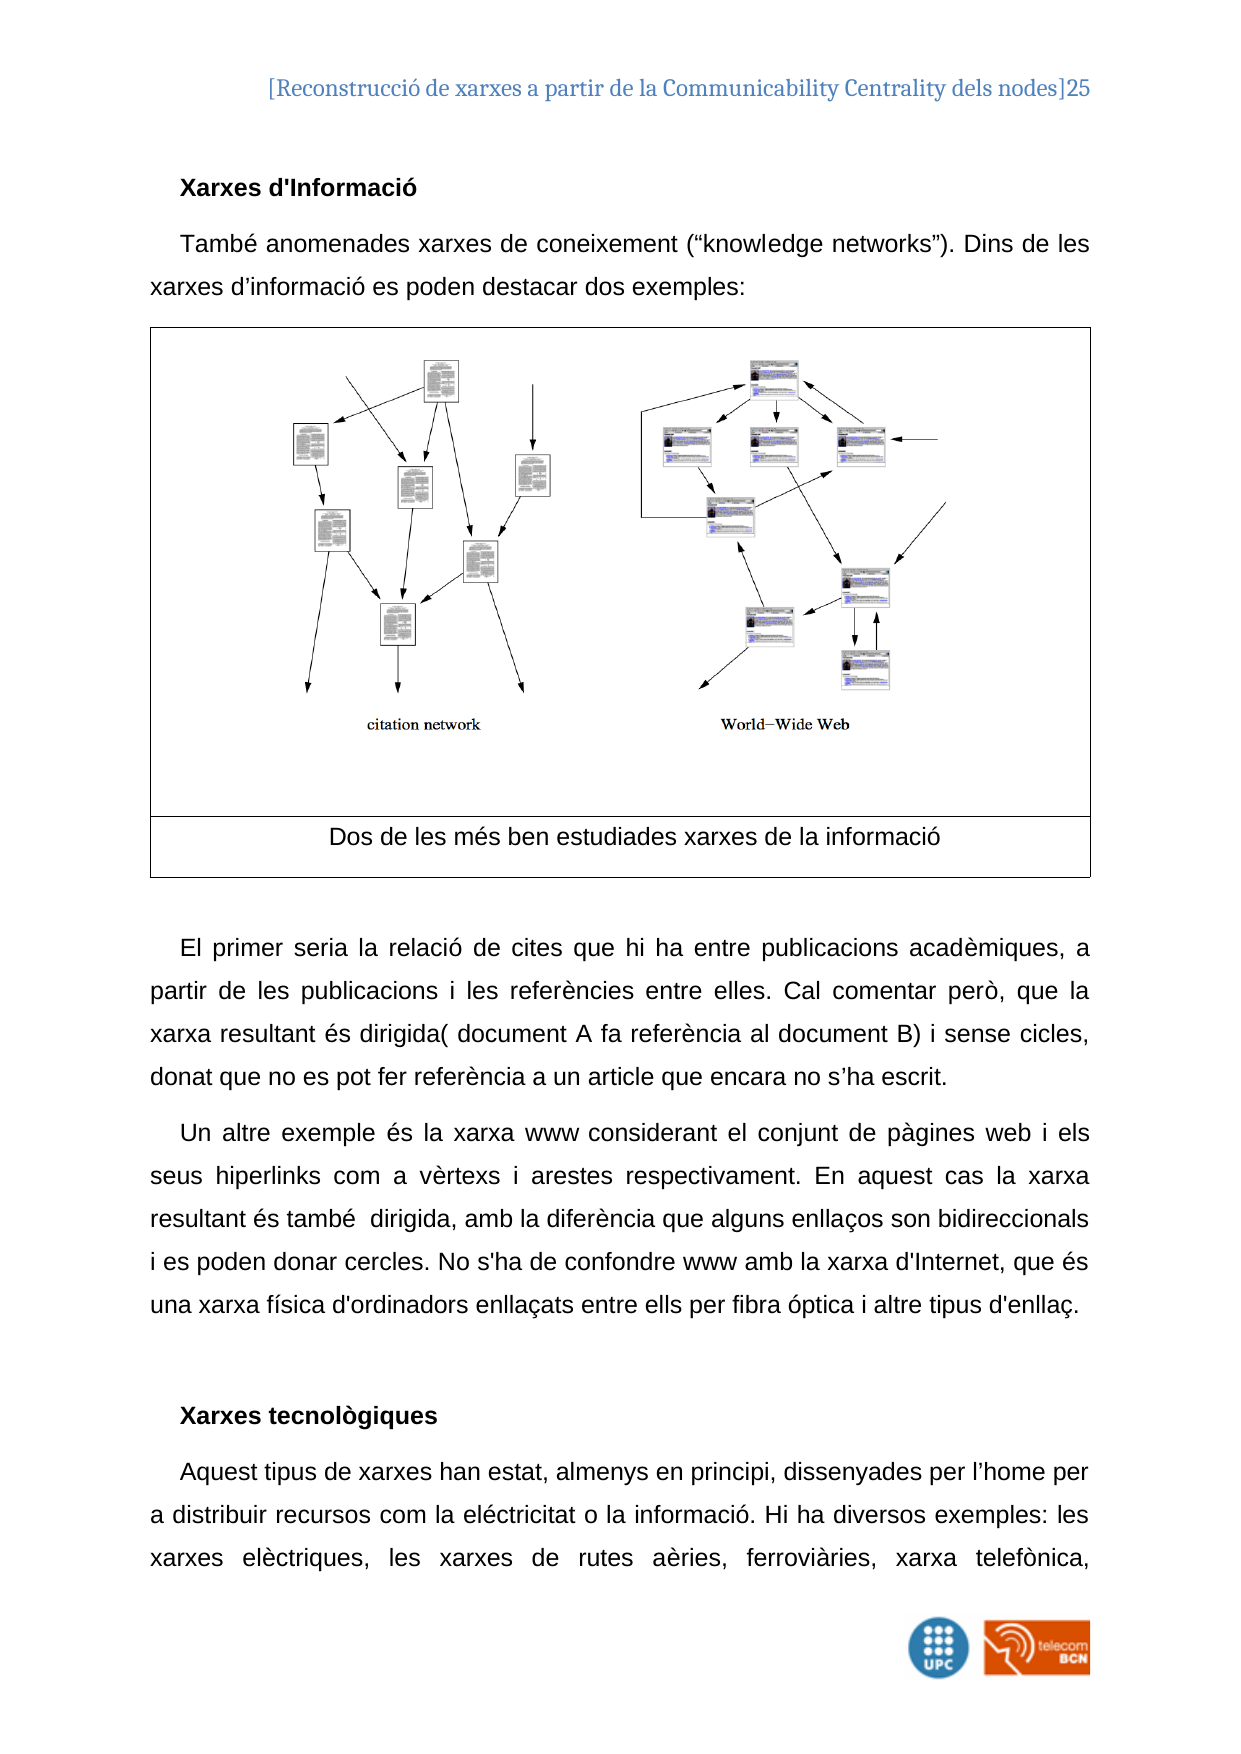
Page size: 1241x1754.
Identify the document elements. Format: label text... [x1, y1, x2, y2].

text També anomenades xarxes de coneixement (“knowledge networks”). Dins de les xarxes d’informació es poden destacar dos exemples: [150, 228, 1090, 300]
table_cell Dos de les més ben estudiades xarxes de la informació [151, 817, 1090, 877]
text Xarxes d'Informació [150, 173, 1090, 202]
text Xarxes tecnològiques [150, 1401, 1090, 1430]
text Aquest tipus de xarxes han estat, almenys en principi, dissenyades per l’home per a distribuir recursos com la eléctricitat o la informació. Hi ha diversos exemples: les xarxes elèctriques, les xarxes de rutes aèries, ferroviàries, xarxa telefònica, [150, 1457, 1090, 1572]
table_header [151, 328, 1090, 816]
picture [904, 1614, 1091, 1681]
picture [255, 333, 985, 756]
text Un altre exemple és la xarxa www considerant el conjunt de pàgines web i els seus hiperlinks com a vèrtexs i arestes respectivament. En aquest cas la xarxa resultant és també dirigida, amb la diferència que alguns enllaços son bidireccionals i es poden donar cercles. No s'ha de confondre www amb la xarxa d'Internet, que és una xarxa física d'ordinadors enllaçats entre ells per fibra óptica i altre tipus d'enllaç. [150, 1117, 1090, 1319]
text El primer seria la relació de cites que hi ha entre publicacions acadèmiques, a partir de les publicacions i les referències entre elles. Cal comentar però, que la xarxa resultant és dirigida( document A fa referència al document B) i sense cicles, donat que no es pot fer referència a un article que encara no s’ha escrit. [150, 932, 1090, 1091]
